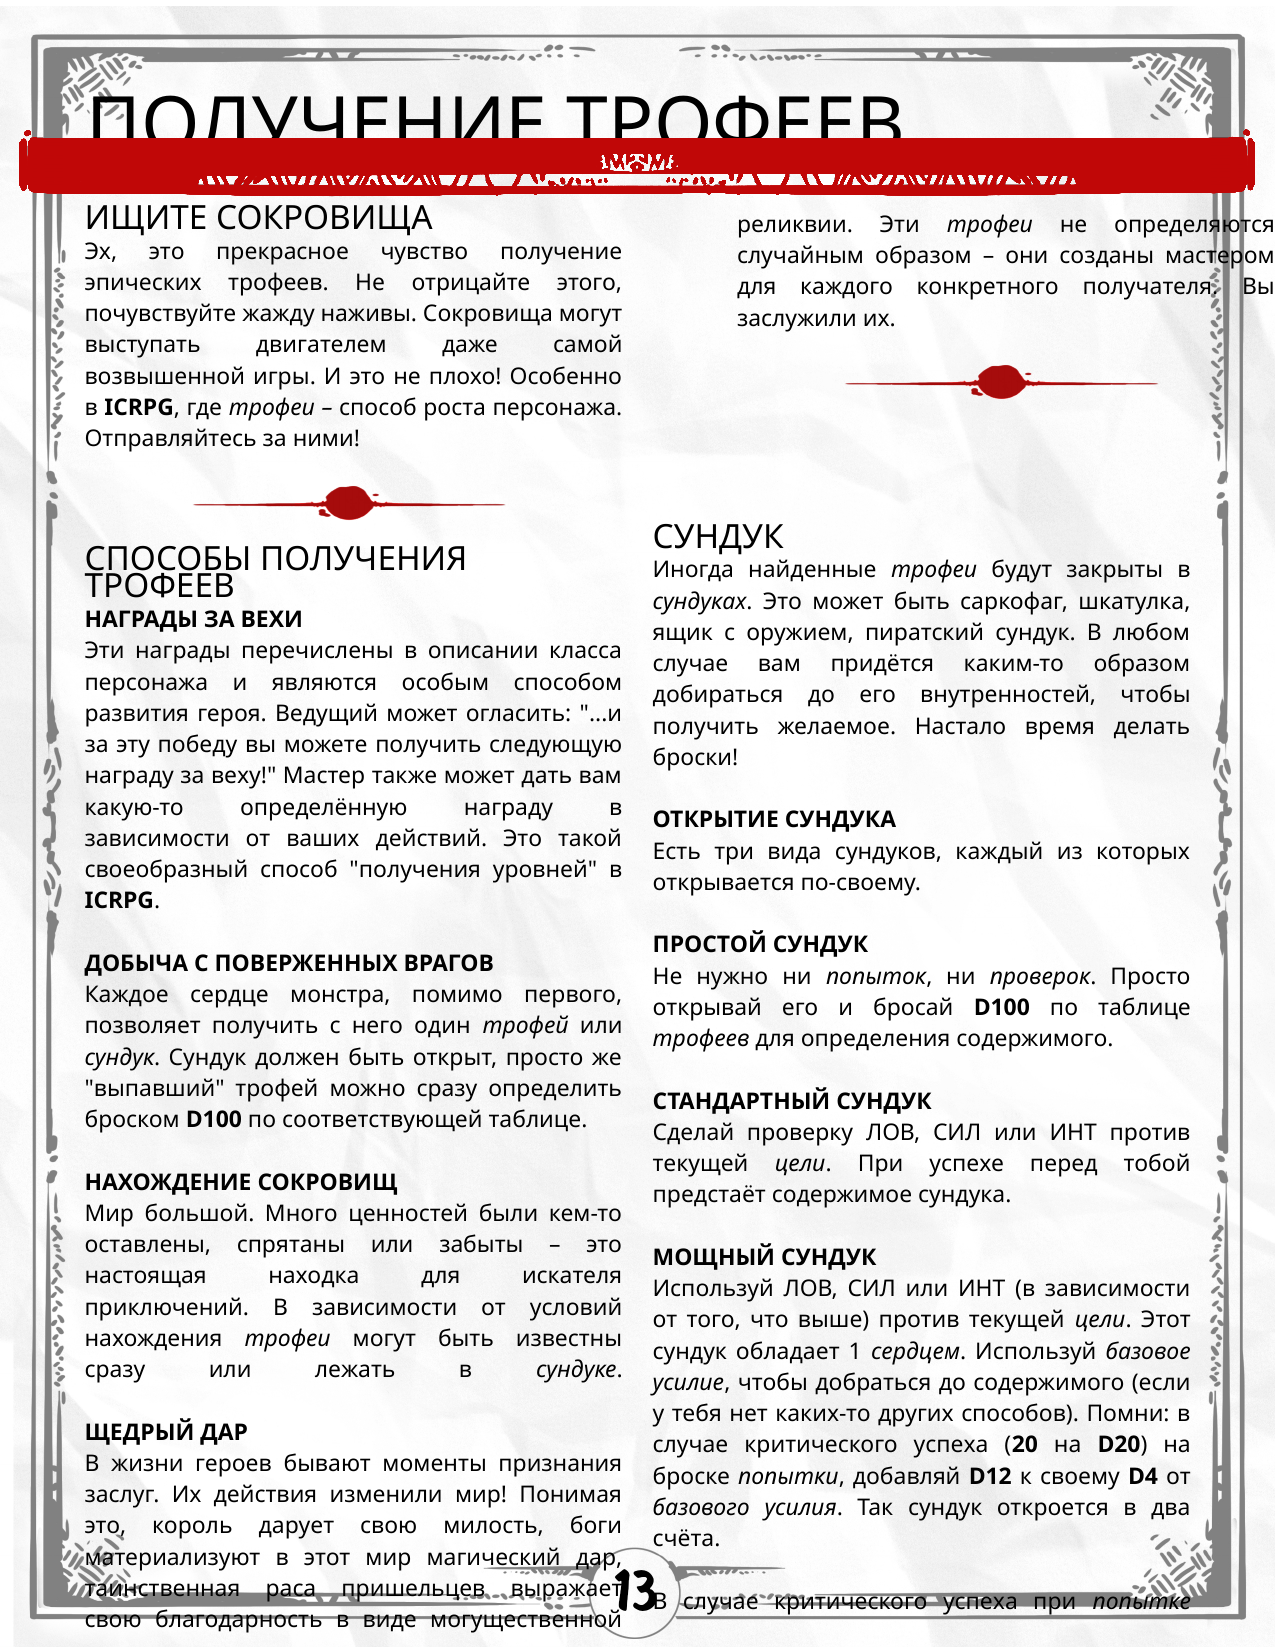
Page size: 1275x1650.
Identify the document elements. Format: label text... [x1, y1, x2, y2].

subtitle СУНДУК [652, 526, 727, 553]
text МОЩНЫЙ СУНДУК [652, 1210, 1200, 1272]
subtitle СУНДУК [725, 527, 735, 545]
text НАХОЖДЕНИЕ СОКРОВИЩ [84, 1134, 622, 1197]
text Каждое сердце монстра, помимо первого, позволяет получить с него один трофей или сундук. Сундук должен быть открыт, просто же "выпавший" трофей можно сразу определить броском D100 по соответствующей таблице. [84, 978, 622, 1134]
text Иногда найденные трофеи будут закрыты в сундуках. Это может быть саркофаг, шкатулка, ящик с оружием, пиратский сундук. В любом случае вам придётся каким-то образом добираться до его внутренностей, чтобы получить желаемое. Настало время делать броски! [652, 553, 1191, 772]
text ДОБЫЧА С ПОВЕРЖЕННЫХ ВРАГОВ [84, 947, 622, 978]
subtitle ИЩИТЕ СОКРОВИЩА [308, 208, 324, 227]
text Эх, это прекрасное чувство получение эпических трофеев. Не отрицайте этого, почувствуйте жажду наживы. Сокровища могут выступать двигателем даже самой возвышенной игры. И это не плохо! Особенно в ICRPG, где трофеи – способ роста персонажа. Отправляйтесь за ними! [84, 235, 622, 453]
subtitle СУНДУК [678, 526, 690, 538]
text В случае критического успеха при попытке [652, 1553, 1191, 1616]
text реликвии. Эти трофеи не определяются случайным образом – они созданы мастером для каждого конкретного получателя. Вы заслужили их. [737, 203, 1275, 333]
subtitle ИЩИТЕ СОКРОВИЩА [84, 208, 141, 235]
subtitle СПОСОБЫ ПОЛУЧЕНИЯ ТРОФЕЕВ [84, 522, 622, 603]
text Сделай проверку ЛОВ, СИЛ или ИНТ против текущей цели. При успехе перед тобой предстаёт содержимое сундука. [652, 1116, 1191, 1210]
subtitle СУНДУК [738, 526, 1275, 553]
subtitle ИЩИТЕ СОКРОВИЩА [241, 208, 257, 227]
text Не нужно ни попыток, ни проверок. Просто открывай его и бросай D100 по таблице трофеев для определения содержимого. [652, 960, 1191, 1053]
subtitle ИЩИТЕ СОКРОВИЩА [141, 208, 407, 235]
text В жизни героев бывают моменты признания заслуг. Их действия изменили мир! Понимая это, король дарует свою милость, боги материализуют в этот мир магический дар, таинственная раса пришельцев выражает свою благодарность в виде могущественной [84, 1447, 622, 1634]
picture [0, 6, 1275, 1647]
text НАГРАДЫ ЗА ВЕХИ [84, 603, 622, 634]
subtitle ИЩИТЕ СОКРОВИЩА [407, 208, 622, 235]
text ПРОСТОЙ СУНДУК [652, 928, 1275, 960]
text Эти награды перечислены в описании класса персонажа и являются особым способом развития героя. Ведущий может огласить: "...и за эту победу вы можете получить следующую награду за веху!" Мастер также может дать вам какую-то определённую награду в зависимости от ваших действий. Это такой своеобразный способ "получения уровней" в ICRPG. [84, 634, 622, 916]
text СТАНДАРТНЫЙ СУНДУК [652, 1053, 1200, 1116]
text Используй ЛОВ, СИЛ или ИНТ (в зависимости от того, что выше) против текущей цели. Этот сундук обладает 1 сердцем. Используй базовое усилие, чтобы добраться до содержимого (если у тебя нет каких-то других способов). Помни: в случае критического успеха (20 на D20) на броске попытки, добавляй D12 к своему D4 от базового усилия. Так сундук откроется в два счёта. [652, 1272, 1191, 1553]
text Есть три вида сундуков, каждый из которых открывается по-своему. [652, 835, 1191, 897]
text ОТКРЫТИЕ СУНДУКА [652, 772, 1200, 835]
text Мир большой. Много ценностей были кем-то оставлены, спрятаны или забыты – это настоящая находка для искателя приключений. В зависимости от условий нахождения трофеи могут быть известны сразу или лежать в сундуке. ЩЕДРЫЙ ДАР [84, 1197, 622, 1447]
subtitle СУНДУК [747, 526, 759, 538]
